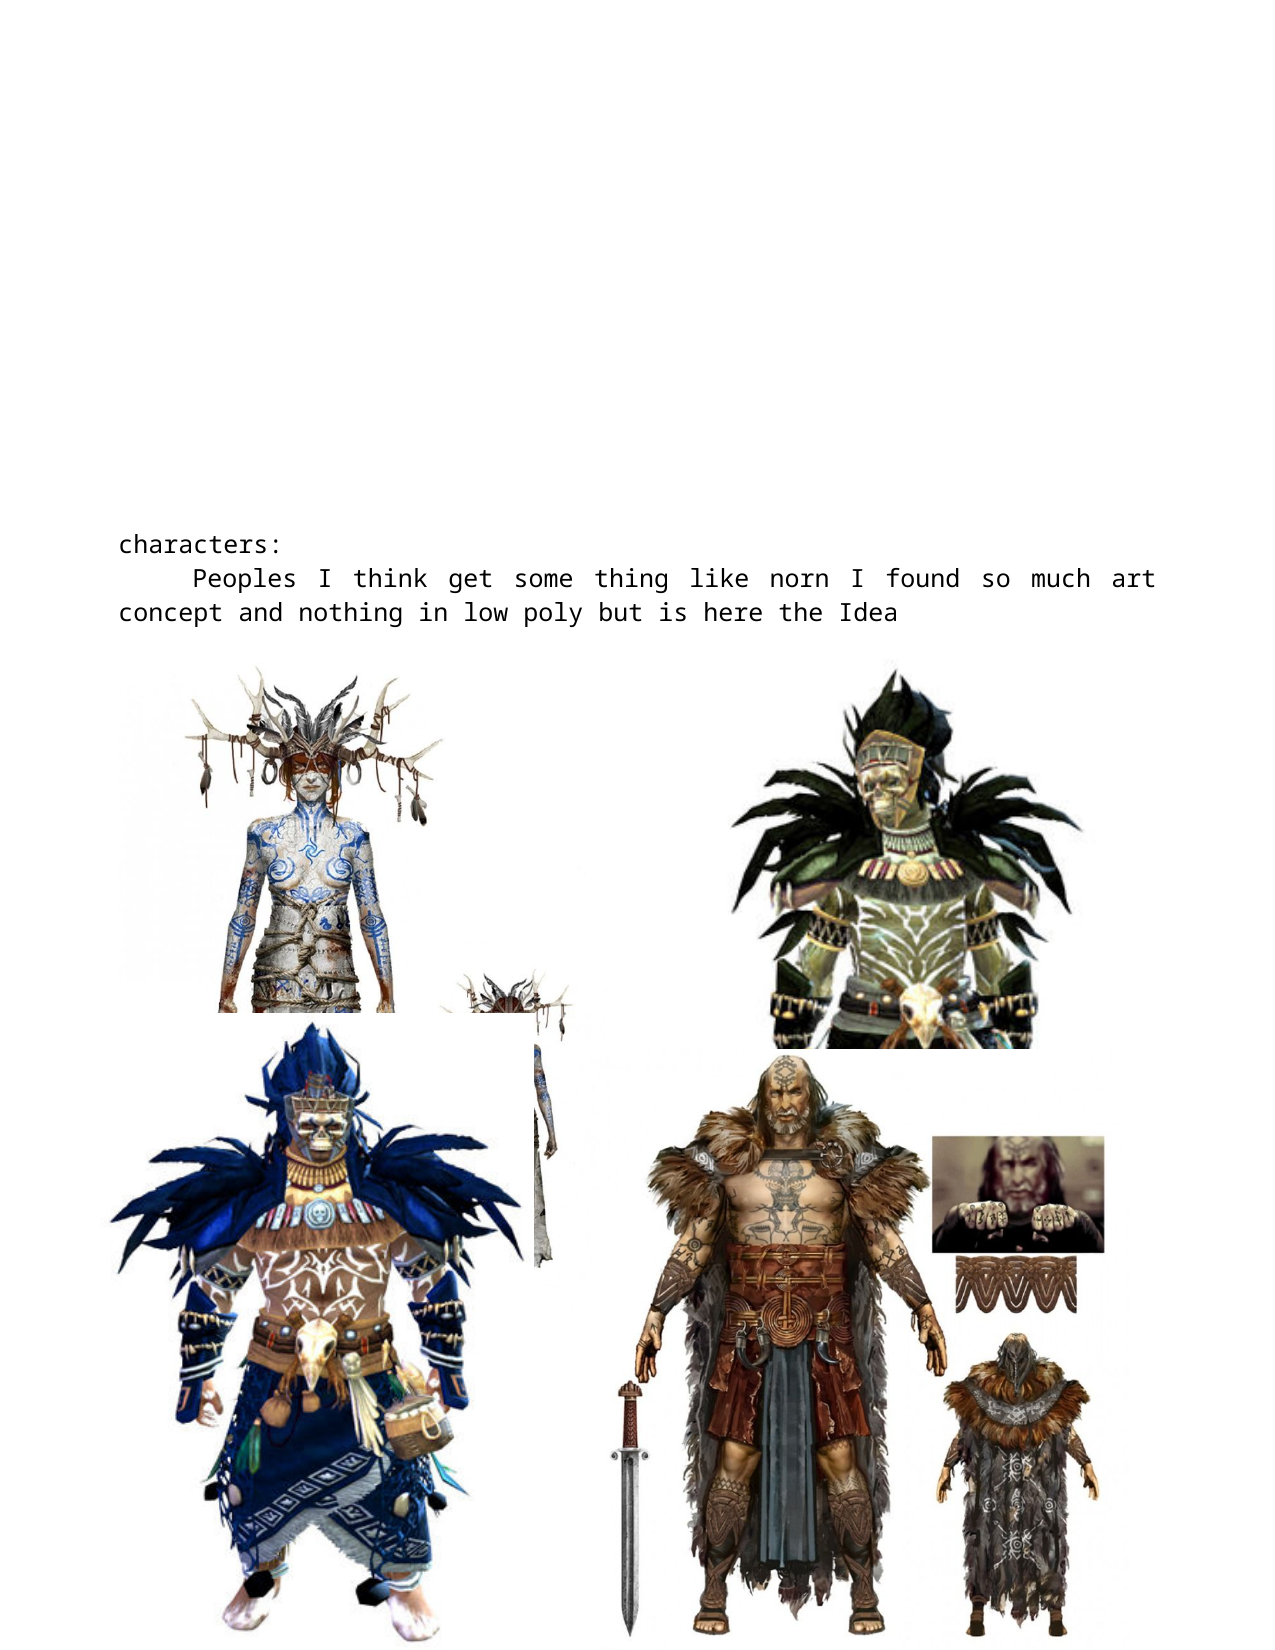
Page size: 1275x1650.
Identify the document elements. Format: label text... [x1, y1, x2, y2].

text characters: [118, 527, 1157, 561]
picture [100, 645, 1132, 1650]
text Peoples I think get some thing like norn I found so much art concept and nothing in low poly but is here the Idea [118, 561, 1157, 629]
